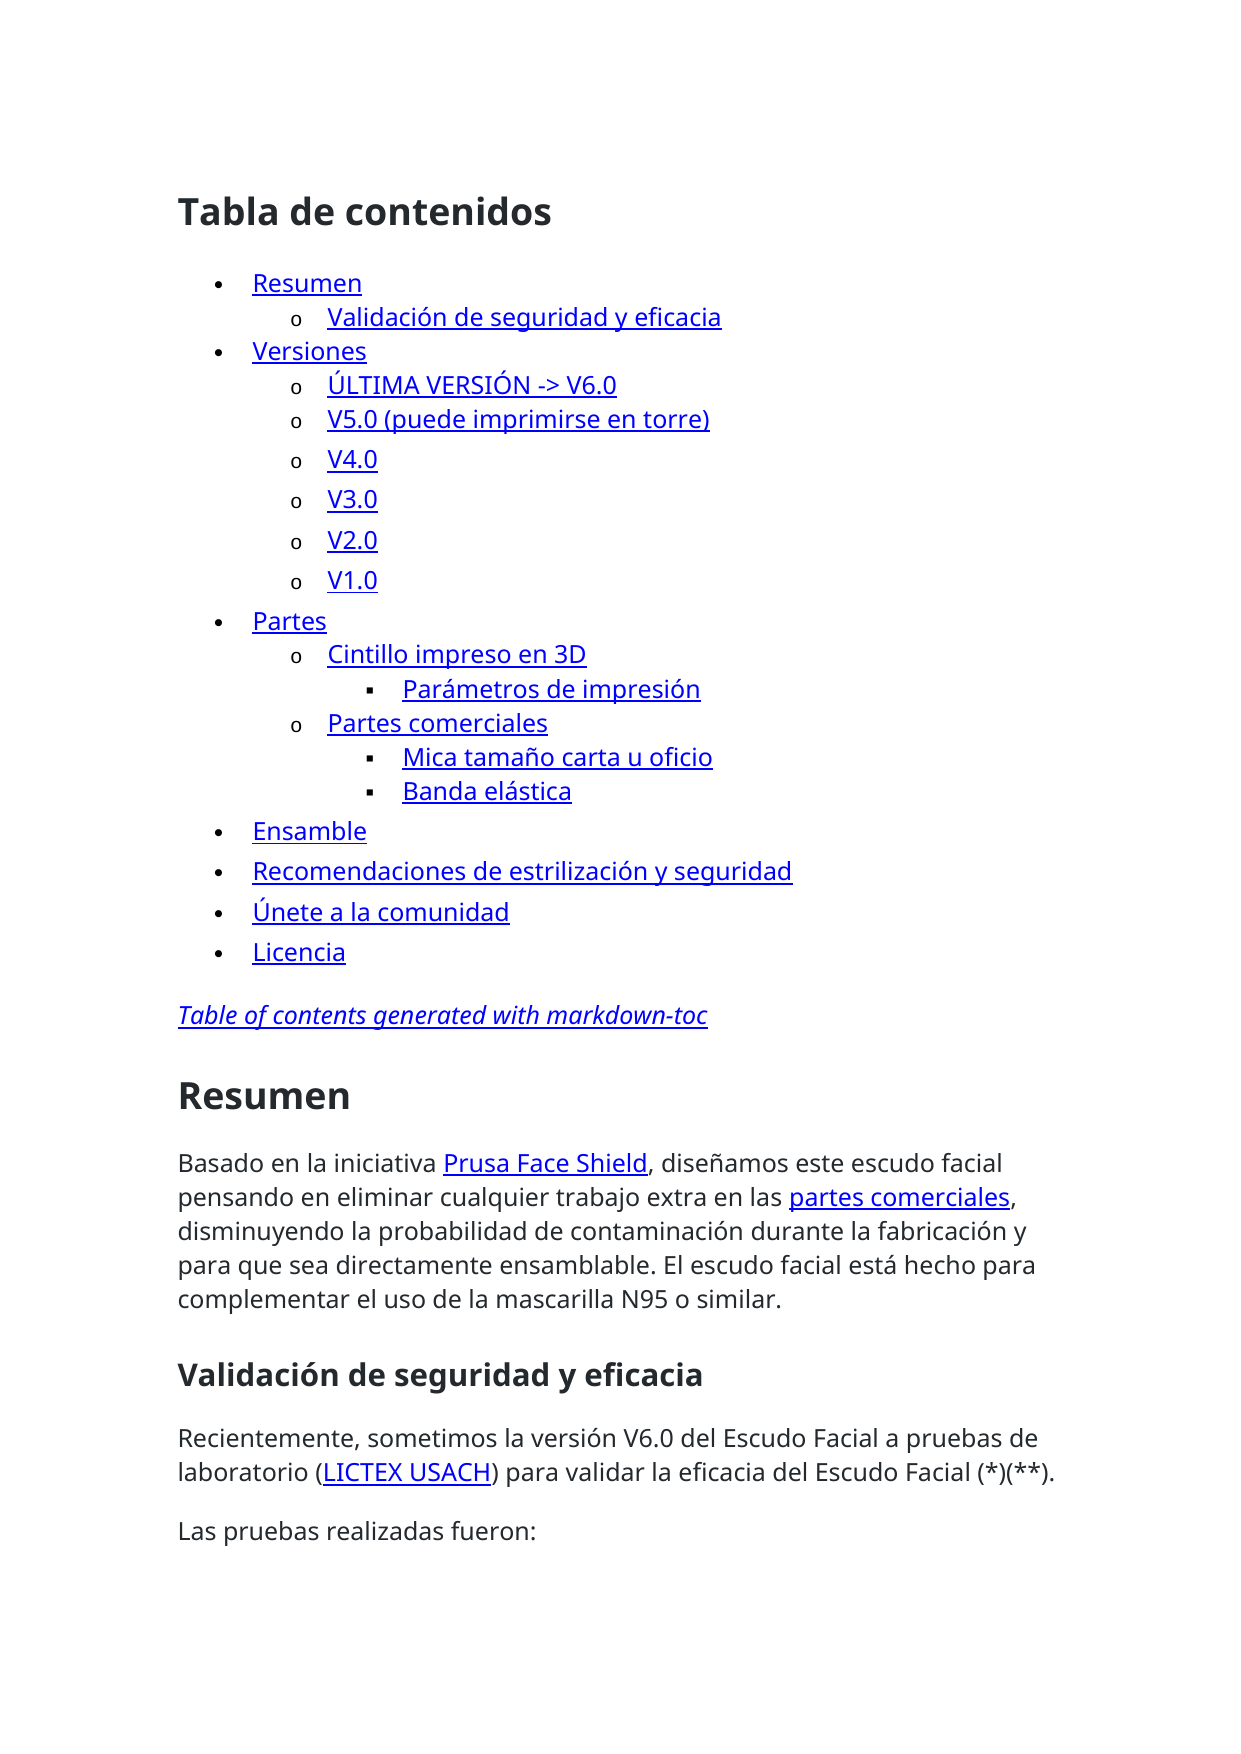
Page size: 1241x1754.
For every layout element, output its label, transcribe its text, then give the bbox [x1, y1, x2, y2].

subtitle Resumen [177, 1069, 1063, 1121]
subtitle Validación de seguridad y eficacia [177, 1353, 1063, 1396]
list Únete a la comunidad [215, 894, 1063, 928]
list Partes comerciales [290, 705, 1063, 739]
list Partes [215, 603, 1063, 637]
list Validación de seguridad y eficacia [290, 299, 1063, 333]
list V3.0 [290, 482, 1063, 516]
list V4.0 [290, 442, 1063, 476]
subtitle Tabla de contenidos [177, 185, 1063, 236]
list Mica tamaño carta u oficio [365, 739, 1063, 773]
list Recomendaciones de estrilización y seguridad [215, 854, 1063, 888]
list Cintillo impreso en 3D [290, 637, 1063, 671]
list Parámetros de impresión [365, 671, 1063, 705]
list V2.0 [290, 522, 1063, 557]
list Banda elástica [365, 773, 1063, 807]
text Basado en la iniciativa Prusa Face Shield, diseñamos este escudo facial pensando en eliminar cualquier trabajo extra en las partes comerciales, disminuyendo la probabilidad de contaminación durante la fabricación y para que sea directamente ensamblable. El escudo facial está hecho para complementar el uso de la mascarilla N95 o similar. [177, 1146, 1063, 1316]
list V5.0 (puede imprimirse en torre) [290, 402, 1063, 436]
list Ensamble [215, 814, 1063, 848]
list V1.0 [290, 563, 1063, 597]
list ÚLTIMA VERSIÓN -> V6.0 [290, 367, 1063, 402]
list Licencia [215, 935, 1063, 969]
text Recientemente, sometimos la versión V6.0 del Escudo Facial a pruebas de laboratorio (LICTEX USACH) para validar la eficacia del Escudo Facial (*)(**). [177, 1421, 1063, 1489]
list Versiones [215, 333, 1063, 367]
text Las pruebas realizadas fueron: [177, 1514, 1063, 1548]
text Table of contents generated with markdown-toc [177, 998, 1063, 1032]
list Resumen [215, 265, 1063, 299]
